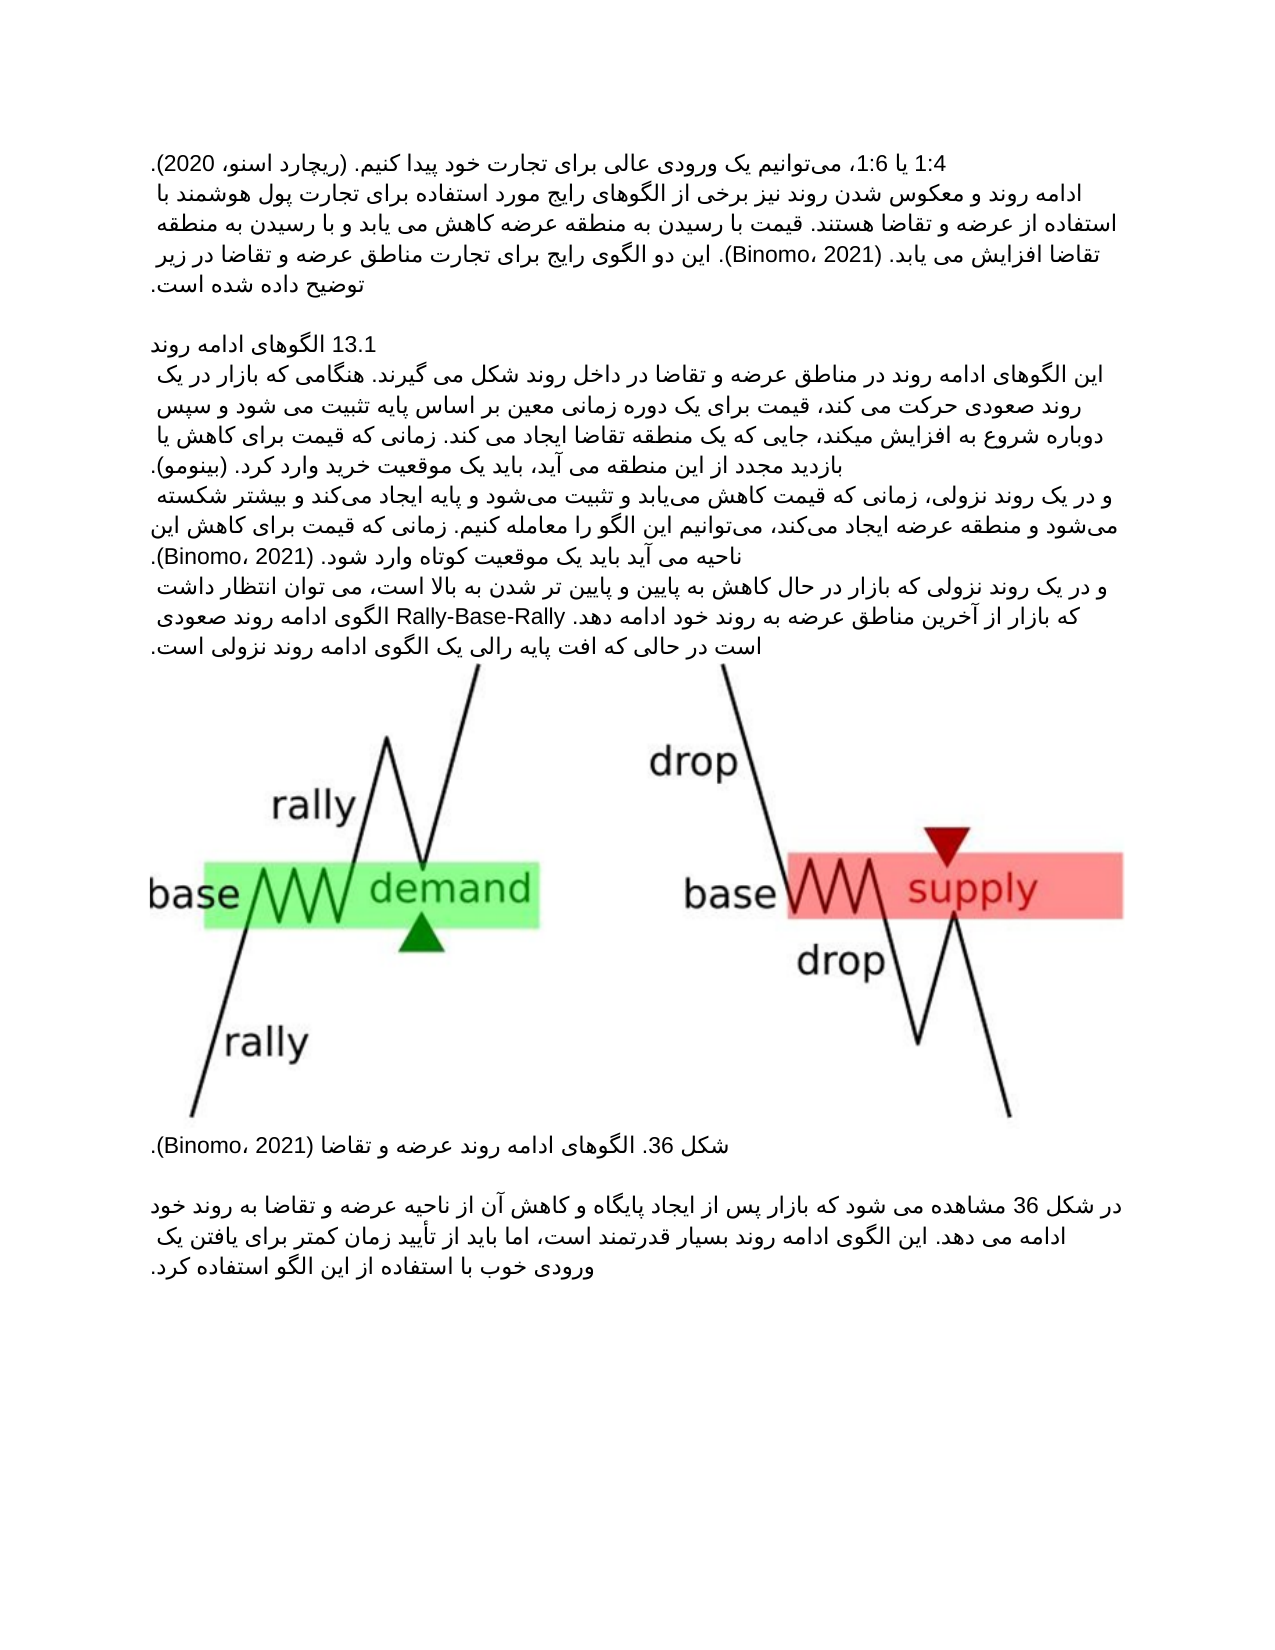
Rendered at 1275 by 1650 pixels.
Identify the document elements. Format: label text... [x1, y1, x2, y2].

text و در یک روند نزولی، زمانی که قیمت کاهش می‌یابد و تثبیت می‌شود و پایه ایجاد می‌کند و بیشتر شکسته می‌شود و منطقه عرضه ایجاد می‌کند، می‌توانیم این الگو را معامله کنیم. زمانی که قیمت برای کاهش این ناحیه می آید باید یک موقعیت کوتاه وارد شود. (Binomo، 2021). [150, 482, 1125, 569]
text شکل 36. الگوهای ادامه روند عرضه و تقاضا (Binomo، 2021). [150, 1132, 1125, 1158]
text و در یک روند نزولی که بازار در حال کاهش به پایین و پایین تر شدن به بالا است، می توان انتظار داشت که بازار از آخرین مناطق عرضه به روند خود ادامه دهد. Rally-Base-Rally الگوی ادامه روند صعودی است در حالی که افت پایه رالی یک الگوی ادامه روند نزولی است. [150, 573, 1125, 660]
text این الگوهای ادامه روند در مناطق عرضه و تقاضا در داخل روند شکل می گیرند. هنگامی که بازار در یک روند صعودی حرکت می کند، قیمت برای یک دوره زمانی معین بر اساس پایه تثبیت می شود و سپس دوباره شروع به افزایش میکند، جایی که یک منطقه تقاضا ایجاد می کند. زمانی که قیمت برای کاهش یا بازدید مجدد از این منطقه می آید، باید یک موقعیت خرید وارد کرد. (بینومو). [150, 361, 1125, 478]
text 13.1 الگوهای ادامه روند [150, 331, 1125, 358]
text ادامه روند و معکوس شدن روند نیز برخی از الگوهای رایج مورد استفاده برای تجارت پول هوشمند با استفاده از عرضه و تقاضا هستند. قیمت با رسیدن به منطقه عرضه کاهش می یابد و با رسیدن به منطقه تقاضا افزایش می یابد. (Binomo، 2021). این دو الگوی رایج برای تجارت مناطق عرضه و تقاضا در زیر توضیح داده شده است. [150, 180, 1125, 297]
text در شکل 36 مشاهده می شود که بازار پس از ایجاد پایگاه و کاهش آن از ناحیه عرضه و تقاضا به روند خود ادامه می دهد. این الگوی ادامه روند بسیار قدرتمند است، اما باید از تأیید زمان کمتر برای یافتن یک ورودی خوب با استفاده از این الگو استفاده کرد. [150, 1192, 1125, 1279]
text تجارت با مناطق عرضه و تقاضا، ما در مناطق تقاضا با قیمت پایین خرید می کنیم و در مناطق عرضه با قیمت بالا می فروشیم. استراتژی ما مبتنی بر تجارت این مناطق است، با استفاده از جهش عرضه و تقاضا و الگوهایی که با ورود خوب در بازه زمانی پایین‌تر تأیید می‌شوند. اولین قدم استراتژی ما تعیین روند بازه زمانی بالاتر است. به عنوان مثال، با شروع جریان سفارش در بازه زمانی ماهانه، هفتگی و روزانه. چه بازار صعودی یا نزولی باشد، سوگیری باید بر اساس جهت یک بازه زمانی بالاتر باشد. مناطق عرضه و تقاضا باید در این ساختار بازه زمانی بالاتر ترسیم شوند. این به ما کمک می کند تا حرکت را از جایی که بازار ادامه می دهد یا روند خود را معکوس می کند، پیش بینی و پیش بینی کنیم. پس از آن، می‌توانیم به دنبال جهش عرضه و تقاضا یا الگوها یا الگوهای ادامه روند و معکوس روند برای تجارت این مناطق باشیم. با کمک این الگوها، می‌توانیم به نمودار تایم فریم پایین‌تری برویم و با استفاده از نمودار تایم فریم پایین‌تر 1:4 یا 1:6، می‌توانیم یک ورودی عالی برای تجارت خود پیدا کنیم. (ریچارد اسنو، 2020). [150, 150, 1125, 176]
